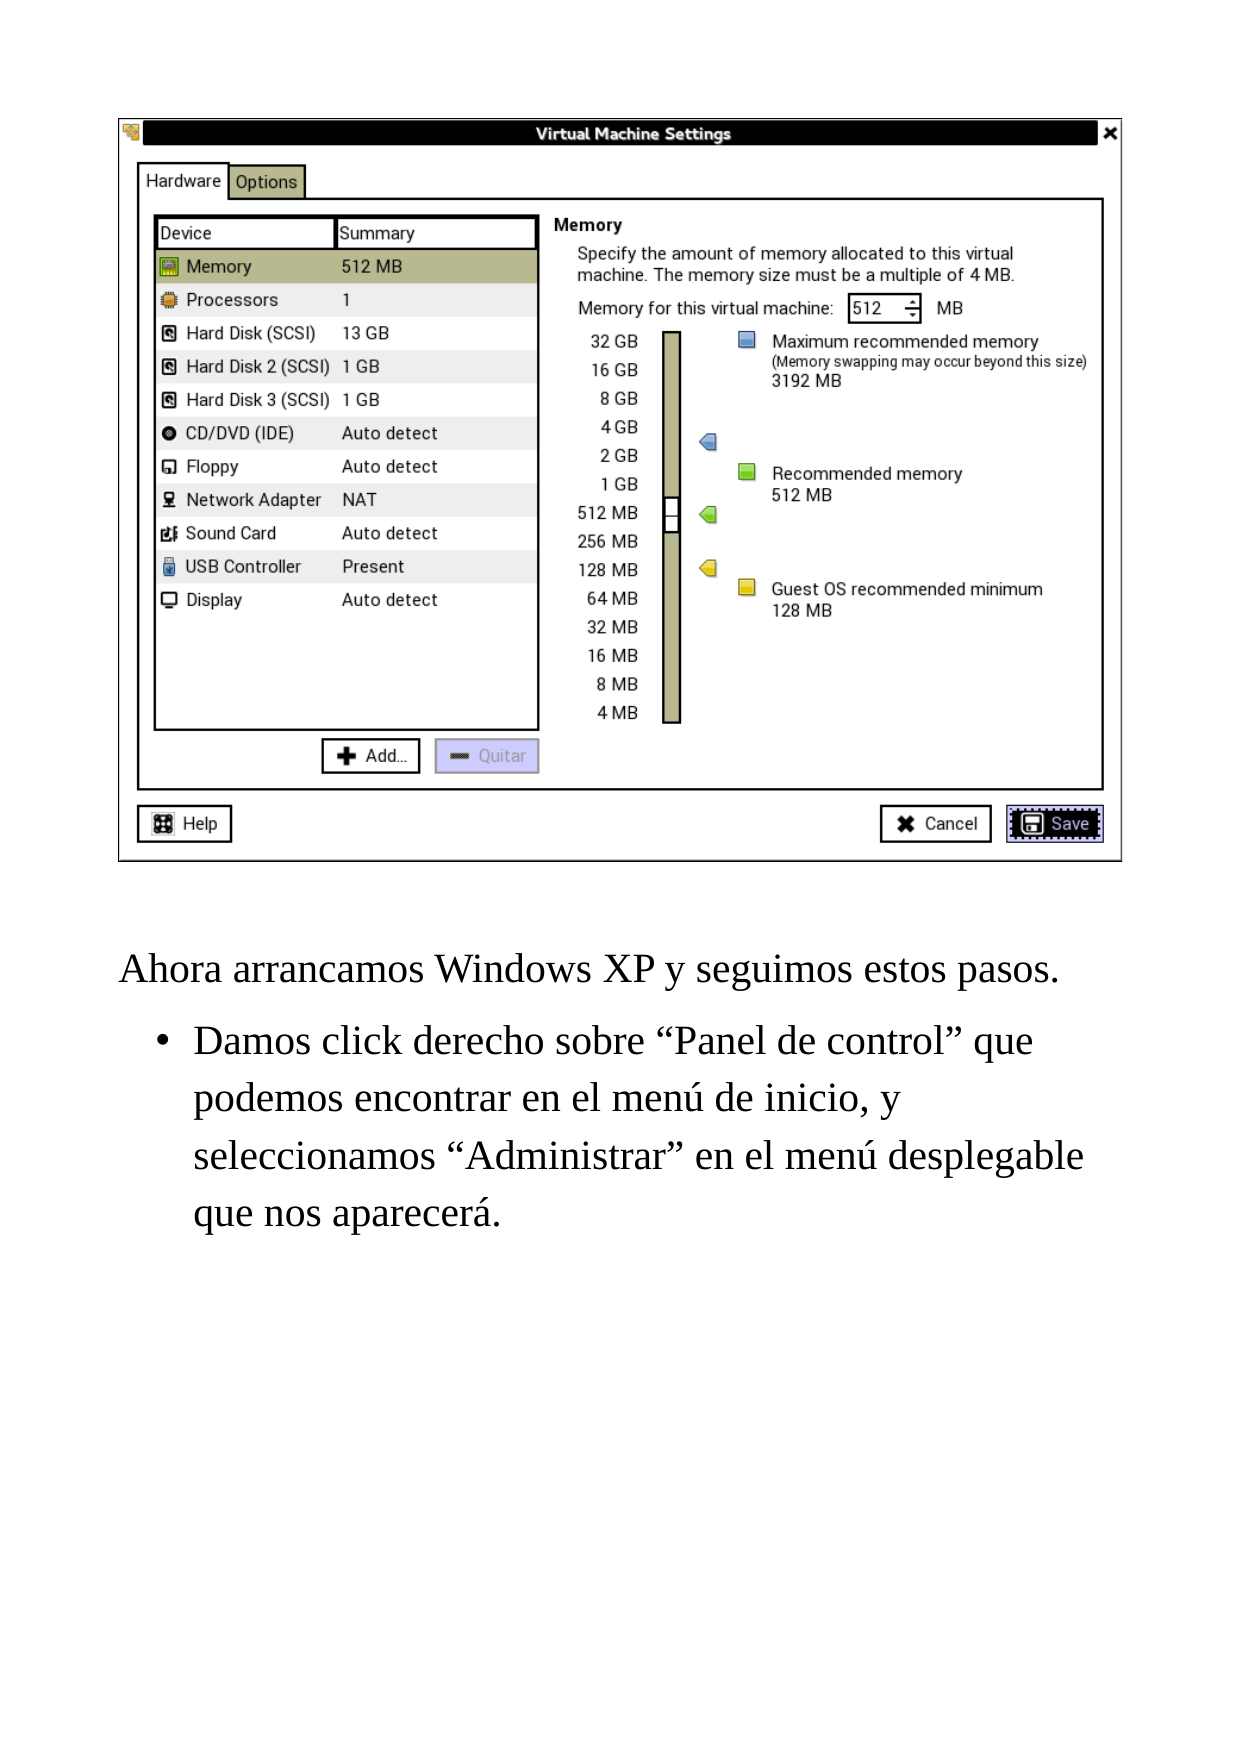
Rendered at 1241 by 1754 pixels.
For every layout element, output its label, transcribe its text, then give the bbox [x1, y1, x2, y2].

text Ahora arrancamos Windows XP y seguimos estos pasos. [118, 943, 1122, 991]
list Damos click derecho sobre “Panel de control” que podemos encontrar en el menú de inicio, y seleccionamos “Administrar” en el menú desplegable que nos aparecerá. [156, 1015, 1122, 1236]
picture [118, 118, 1123, 862]
